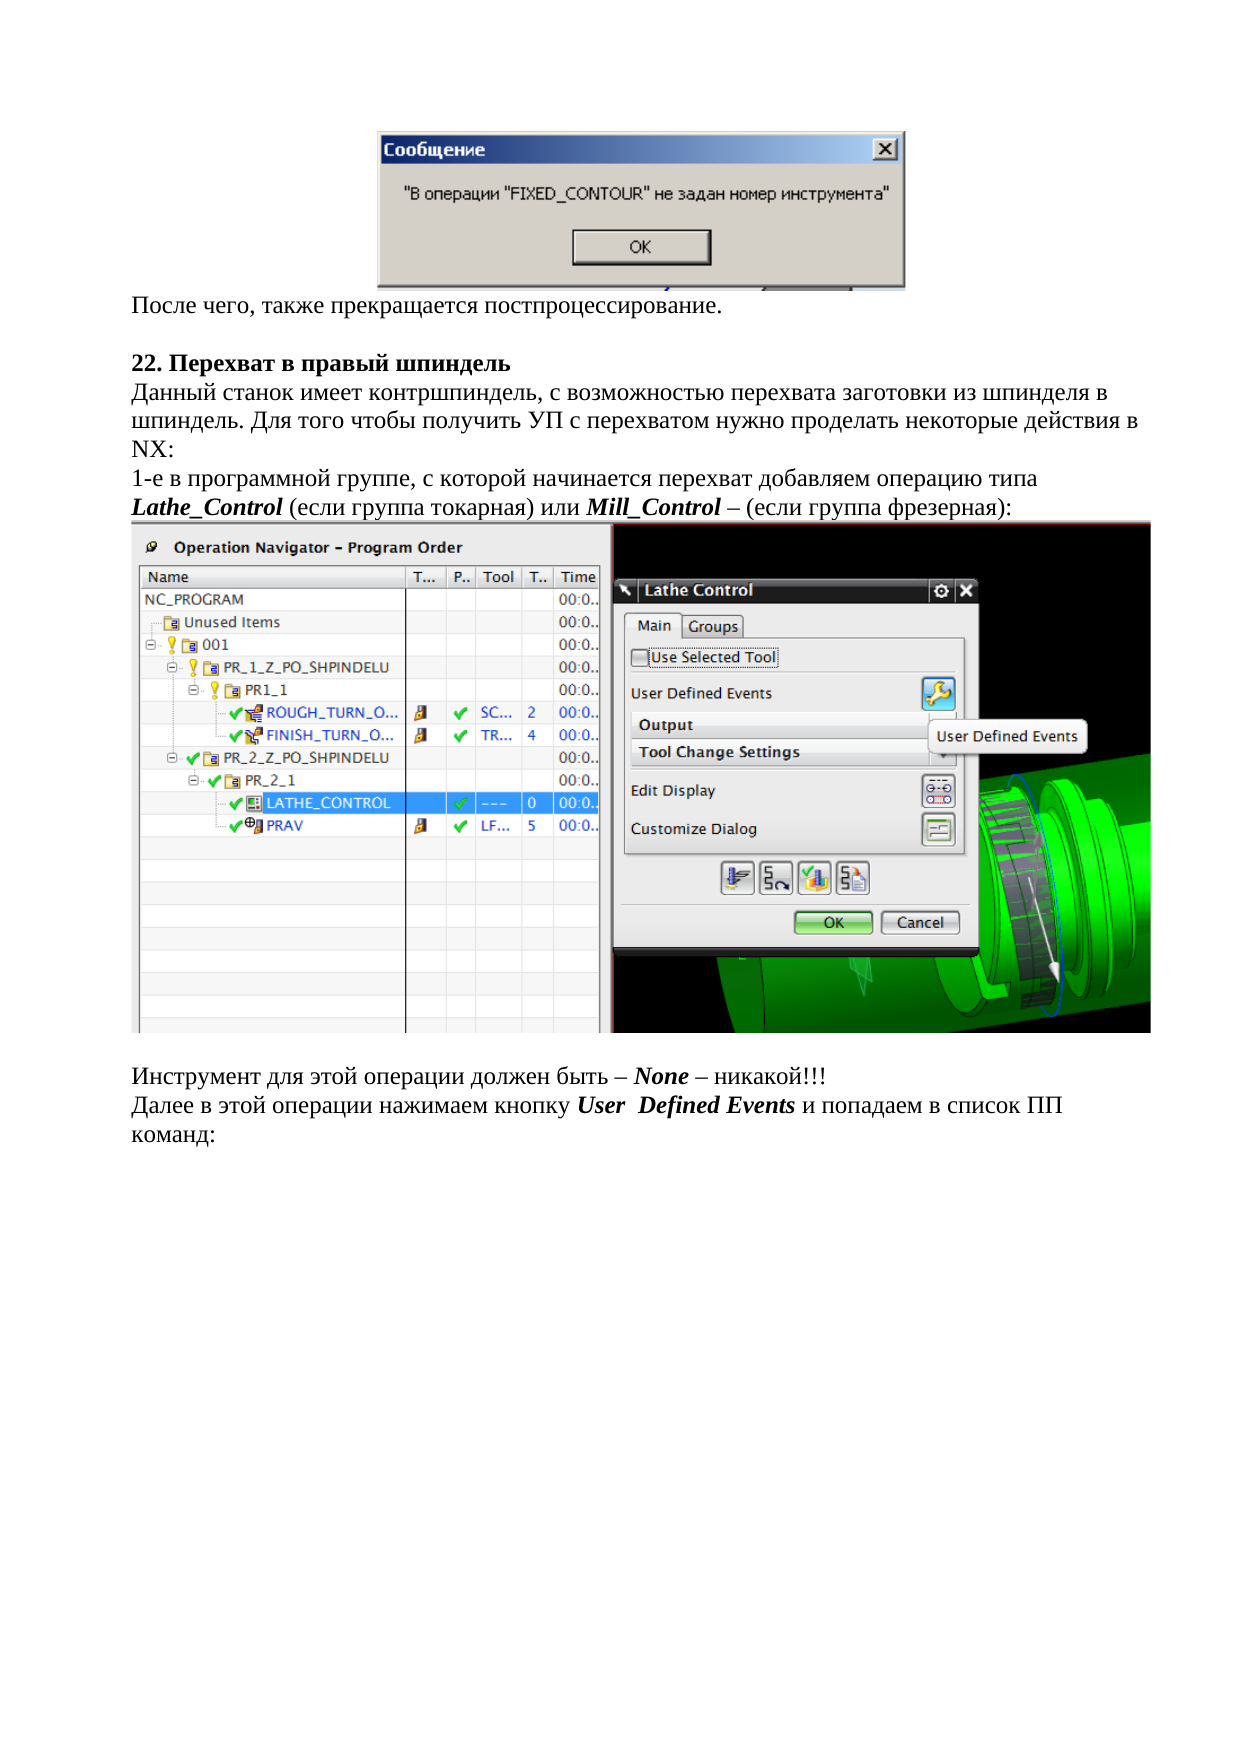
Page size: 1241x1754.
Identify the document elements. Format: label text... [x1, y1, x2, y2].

text Данный станок имеет контршпиндель, с возможностью перехвата заготовки из шпинделя в шпиндель. Для того чтобы получить УП с перехватом нужно проделать некоторые действия в NX: [131, 377, 1152, 463]
text Далее в этой операции нажимаем кнопку User Defined Events и попадаем в список ПП команд: [131, 1090, 1152, 1147]
text 22. Перехват в правый шпиндель [131, 348, 1152, 377]
picture [131, 520, 1151, 1033]
text 1-е в программной группе, с которой начинается перехват добавляем операцию типа Lathe_Control (если группа токарная) или Mill_Control – (если группа фрезерная): [131, 463, 1152, 520]
text Инструмент для этой операции должен быть – None – никакой!!! [131, 1061, 1152, 1090]
text После чего, также прекращается постпроцессирование. [131, 290, 1152, 319]
